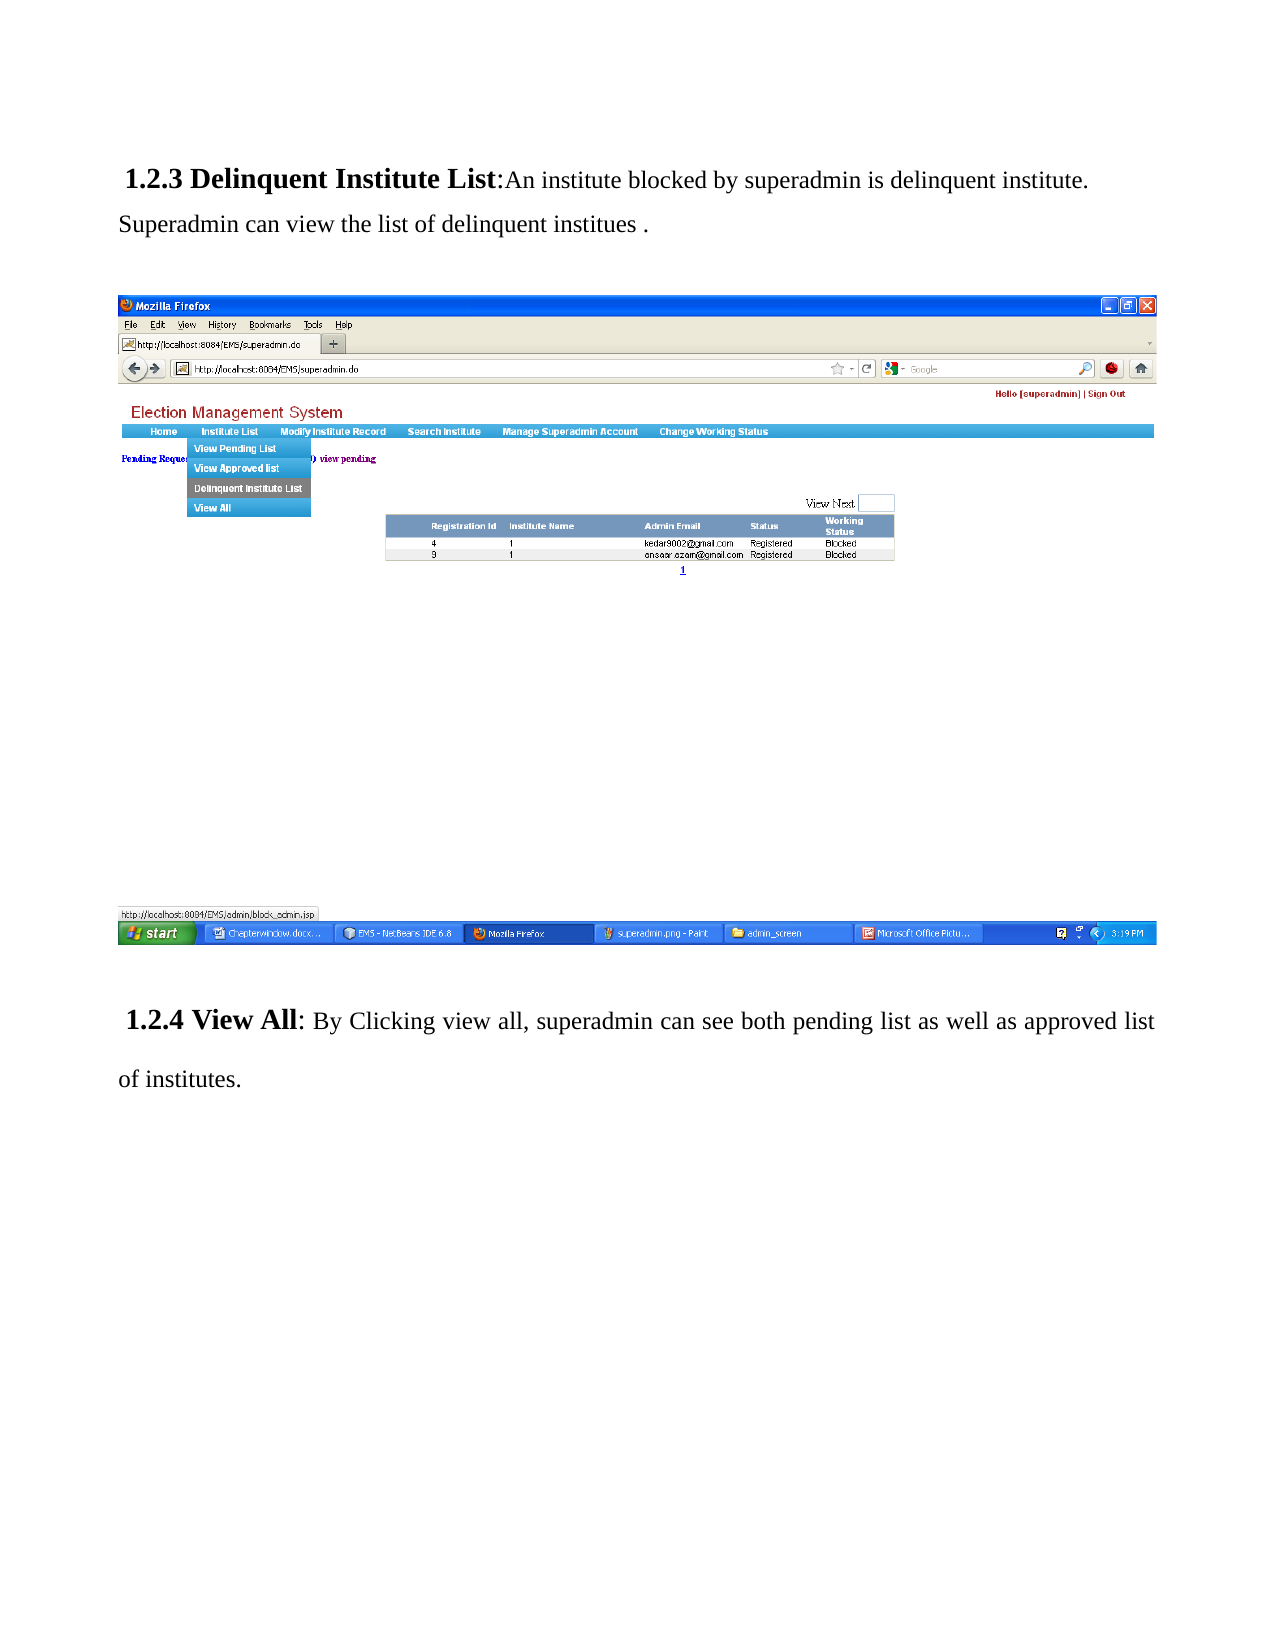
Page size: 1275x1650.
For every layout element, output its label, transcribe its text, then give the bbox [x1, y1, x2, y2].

picture [118, 295, 1157, 945]
text 1.2.3 Delinquent Institute List:An institute blocked by superadmin is delinquent institute. Superadmin can view the list of delinquent institues . [118, 161, 1157, 238]
text 1.2.4 View All: By Clicking view all, superadmin can see both pending list as well as approved list of institutes. [118, 1002, 1157, 1093]
